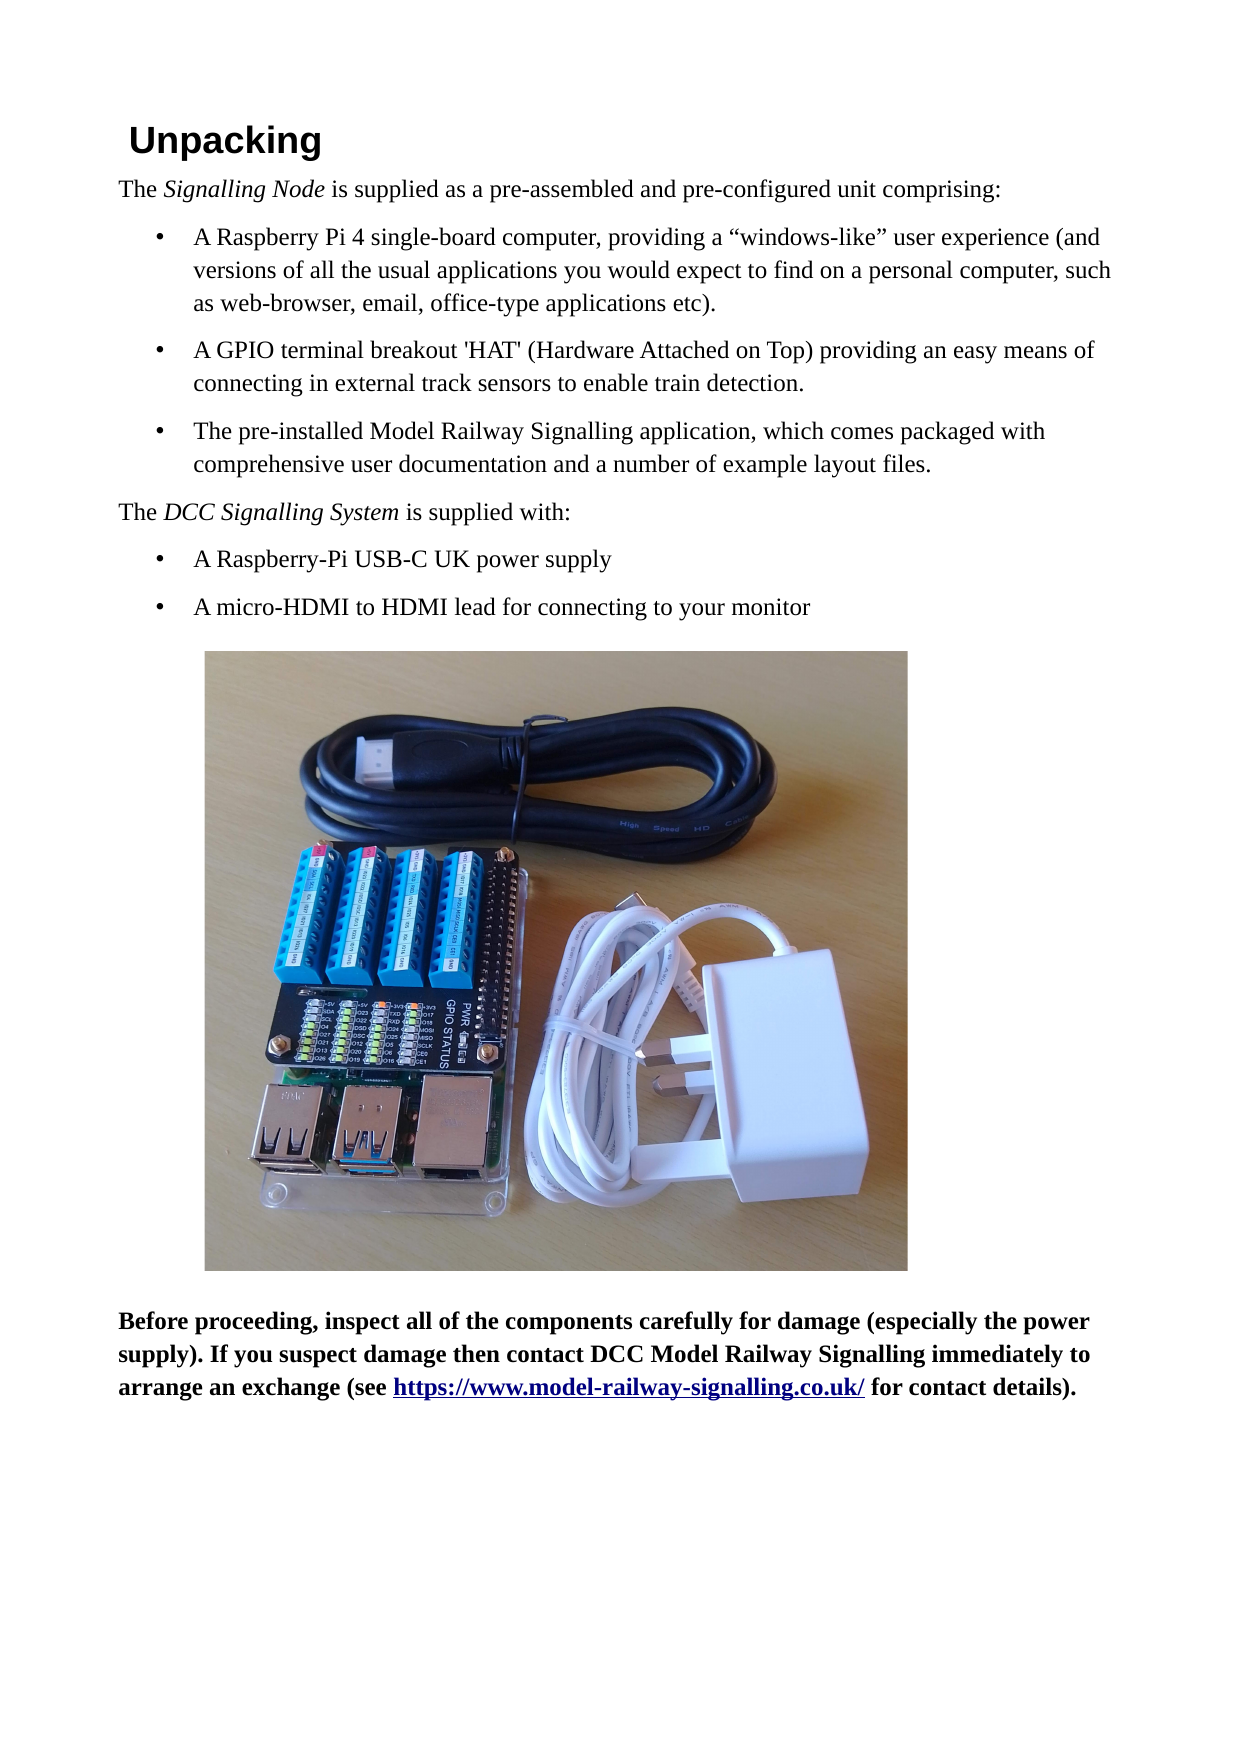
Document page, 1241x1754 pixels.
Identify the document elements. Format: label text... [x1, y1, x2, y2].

text The DCC Signalling System is supplied with: [118, 497, 1122, 526]
picture [204, 651, 908, 1271]
text Before proceeding, inspect all of the components carefully for damage (especially the power supply). If you suspect damage then contact DCC Model Railway Signalling immediately to arrange an exchange (see https://www.model-railway-signalling.co.uk/ for contact details). [118, 1306, 1122, 1401]
text The Signalling Node is supplied as a pre-assembled and pre-configured unit comprising: [118, 174, 1122, 203]
subtitle Unpacking [118, 118, 1122, 162]
list A micro-HDMI to HDMI lead for connecting to your monitor [156, 592, 1122, 621]
list A GPIO terminal breakout 'HAT' (Hardware Attached on Top) providing an easy means of connecting in external track sensors to enable train detection. [156, 336, 1122, 397]
list The pre-installed Model Railway Signalling application, which comes packaged with comprehensive user documentation and a number of example layout files. [156, 416, 1122, 478]
list A Raspberry Pi 4 single-board computer, providing a “windows-like” user experience (and versions of all the usual applications you would expect to find on a personal computer, such as web-browser, email, office-type applications etc). [156, 222, 1122, 317]
list A Raspberry-Pi USB-C UK power supply [156, 544, 1122, 573]
